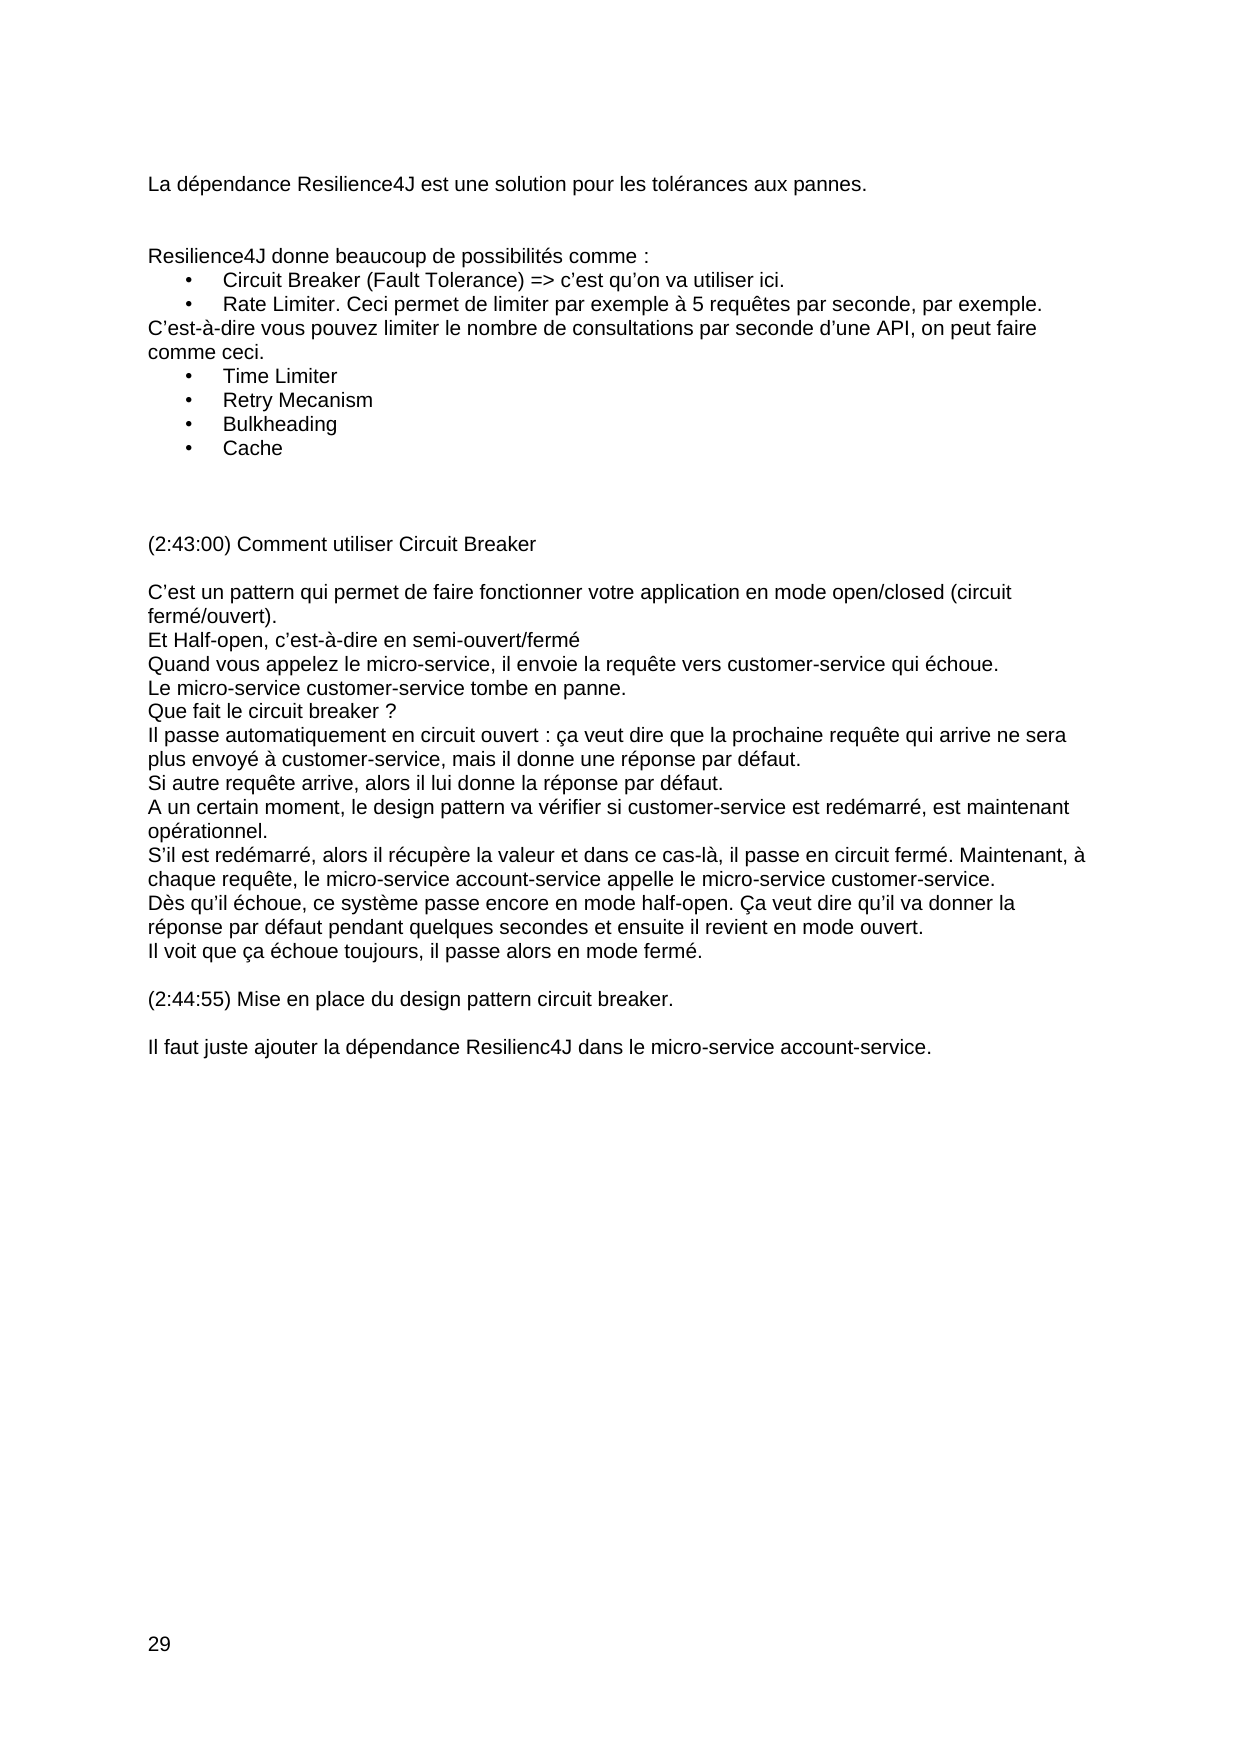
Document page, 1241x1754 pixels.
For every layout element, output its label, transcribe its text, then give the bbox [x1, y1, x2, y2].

list Time Limiter [185, 363, 1093, 387]
text (2:43:00) Comment utiliser Circuit Breaker [148, 532, 1093, 556]
text C’est un pattern qui permet de faire fonctionner votre application en mode open/closed (circuit fermé/ouvert). [148, 579, 1093, 627]
list Bulkheading [185, 412, 1093, 436]
text A un certain moment, le design pattern va vérifier si customer-service est redémarré, est maintenant opérationnel. [148, 795, 1093, 843]
text Le micro-service customer-service tombe en panne. [148, 675, 1093, 699]
text Dès qu’il échoue, ce système passe encore en mode half-open. Ça veut dire qu’il va donner la réponse par défaut pendant quelques secondes et ensuite il revient en mode ouvert. [148, 891, 1093, 939]
list Rate Limiter. Ceci permet de limiter par exemple à 5 requêtes par seconde, par exemple. [185, 291, 1093, 316]
text La dépendance Resilience4J est une solution pour les tolérances aux pannes. [148, 172, 1093, 196]
text Il faut juste ajouter la dépendance Resilienc4J dans le micro-service account-service. [148, 1035, 1093, 1059]
list Retry Mecanism [185, 387, 1093, 412]
text Et Half-open, c’est-à-dire en semi-ouvert/fermé [148, 627, 1093, 651]
text S’il est redémarré, alors il récupère la valeur et dans ce cas-là, il passe en circuit fermé. Maintenant, à chaque requête, le micro-service account-service appelle le micro-service customer-service. [148, 843, 1093, 891]
text (2:44:55) Mise en place du design pattern circuit breaker. [148, 987, 1093, 1011]
list Circuit Breaker (Fault Tolerance) => c’est qu’on va utiliser ici. [185, 267, 1093, 291]
text Resilience4J donne beaucoup de possibilités comme : [148, 243, 1093, 267]
text Si autre requête arrive, alors il lui donne la réponse par défaut. [148, 771, 1093, 795]
text Il passe automatiquement en circuit ouvert : ça veut dire que la prochaine requête qui arrive ne sera plus envoyé à customer-service, mais il donne une réponse par défaut. [148, 723, 1093, 771]
text Il voit que ça échoue toujours, il passe alors en mode fermé. [148, 939, 1093, 963]
text Que fait le circuit breaker ? [148, 699, 1093, 723]
text C’est-à-dire vous pouvez limiter le nombre de consultations par seconde d’une API, on peut faire comme ceci. [148, 316, 1093, 363]
text Quand vous appelez le micro-service, il envoie la requête vers customer-service qui échoue. [148, 651, 1093, 675]
list Cache [185, 436, 1093, 460]
